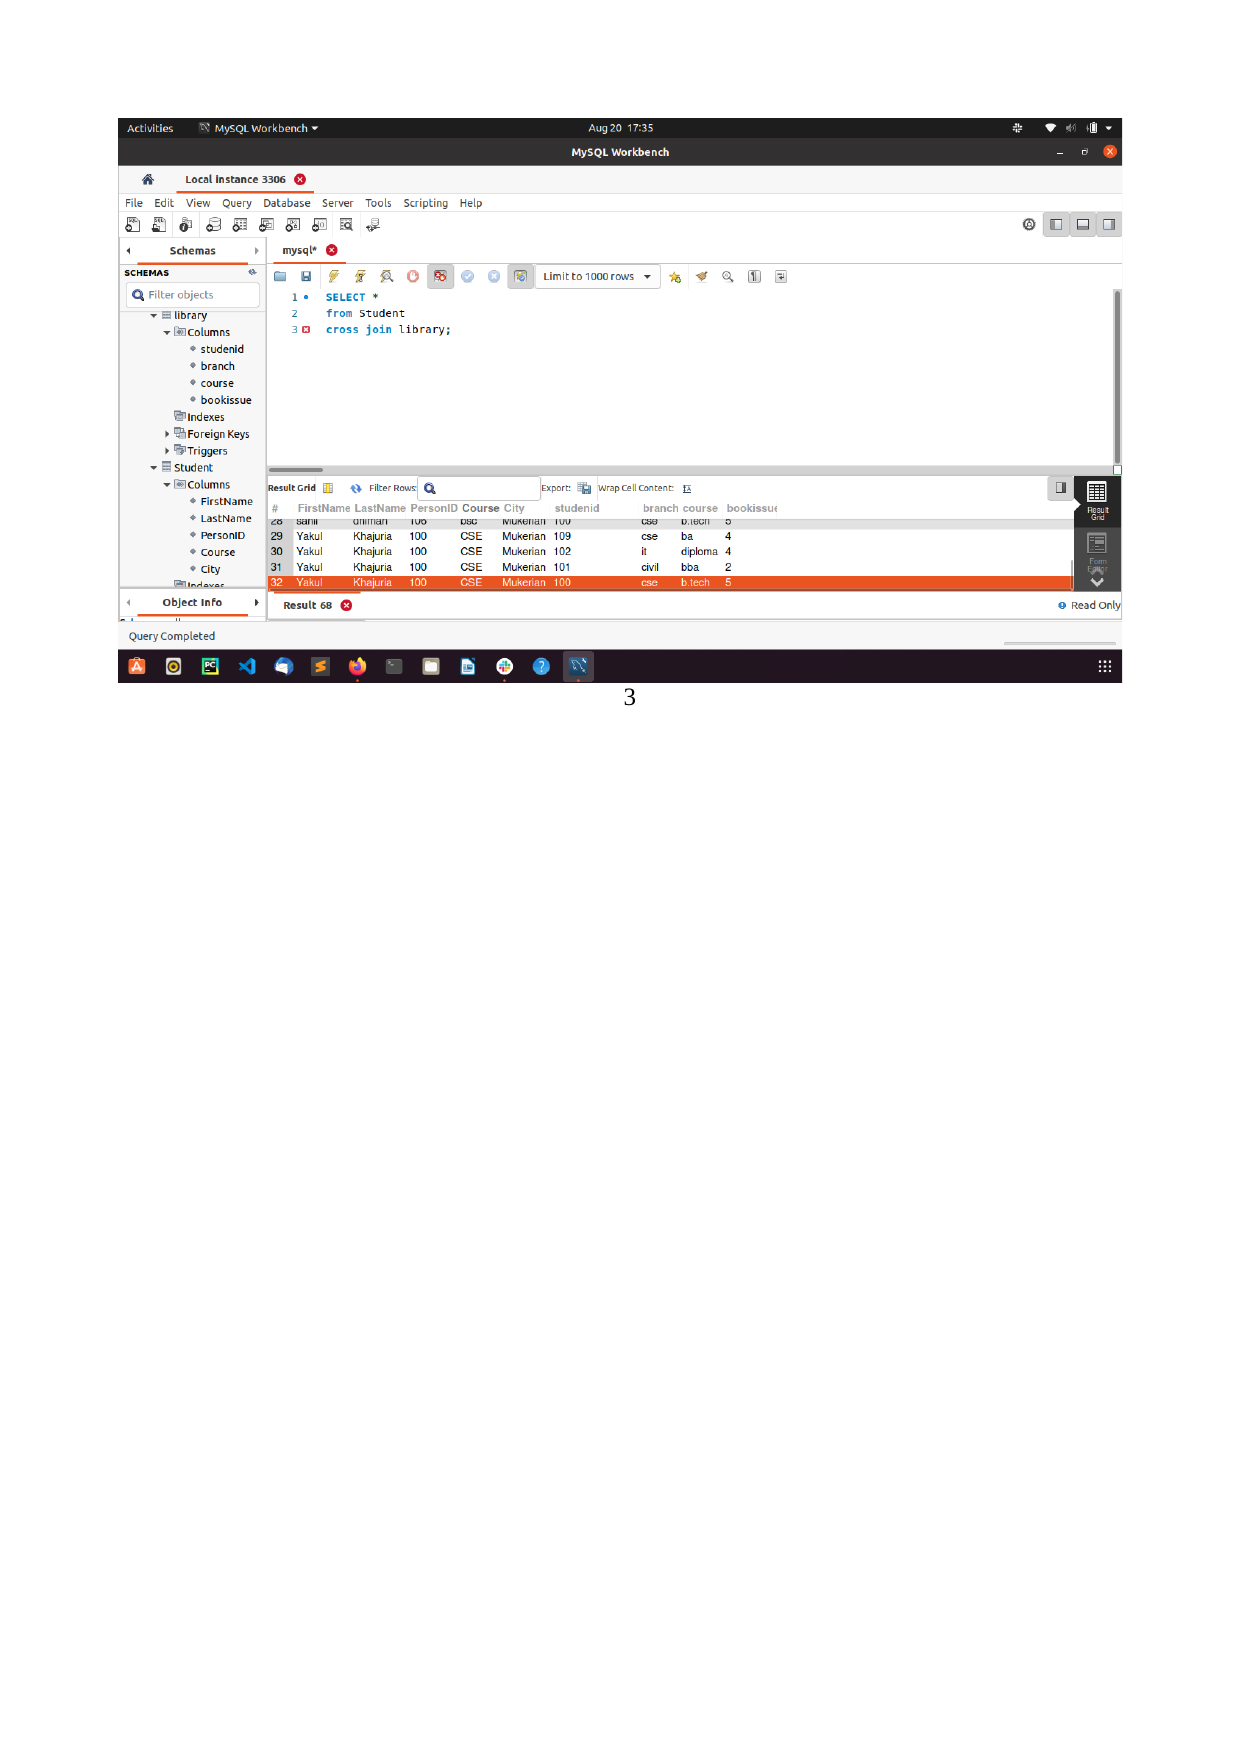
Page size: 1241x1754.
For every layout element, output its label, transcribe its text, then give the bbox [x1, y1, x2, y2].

picture [118, 118, 1123, 683]
text 3 [118, 683, 1122, 711]
